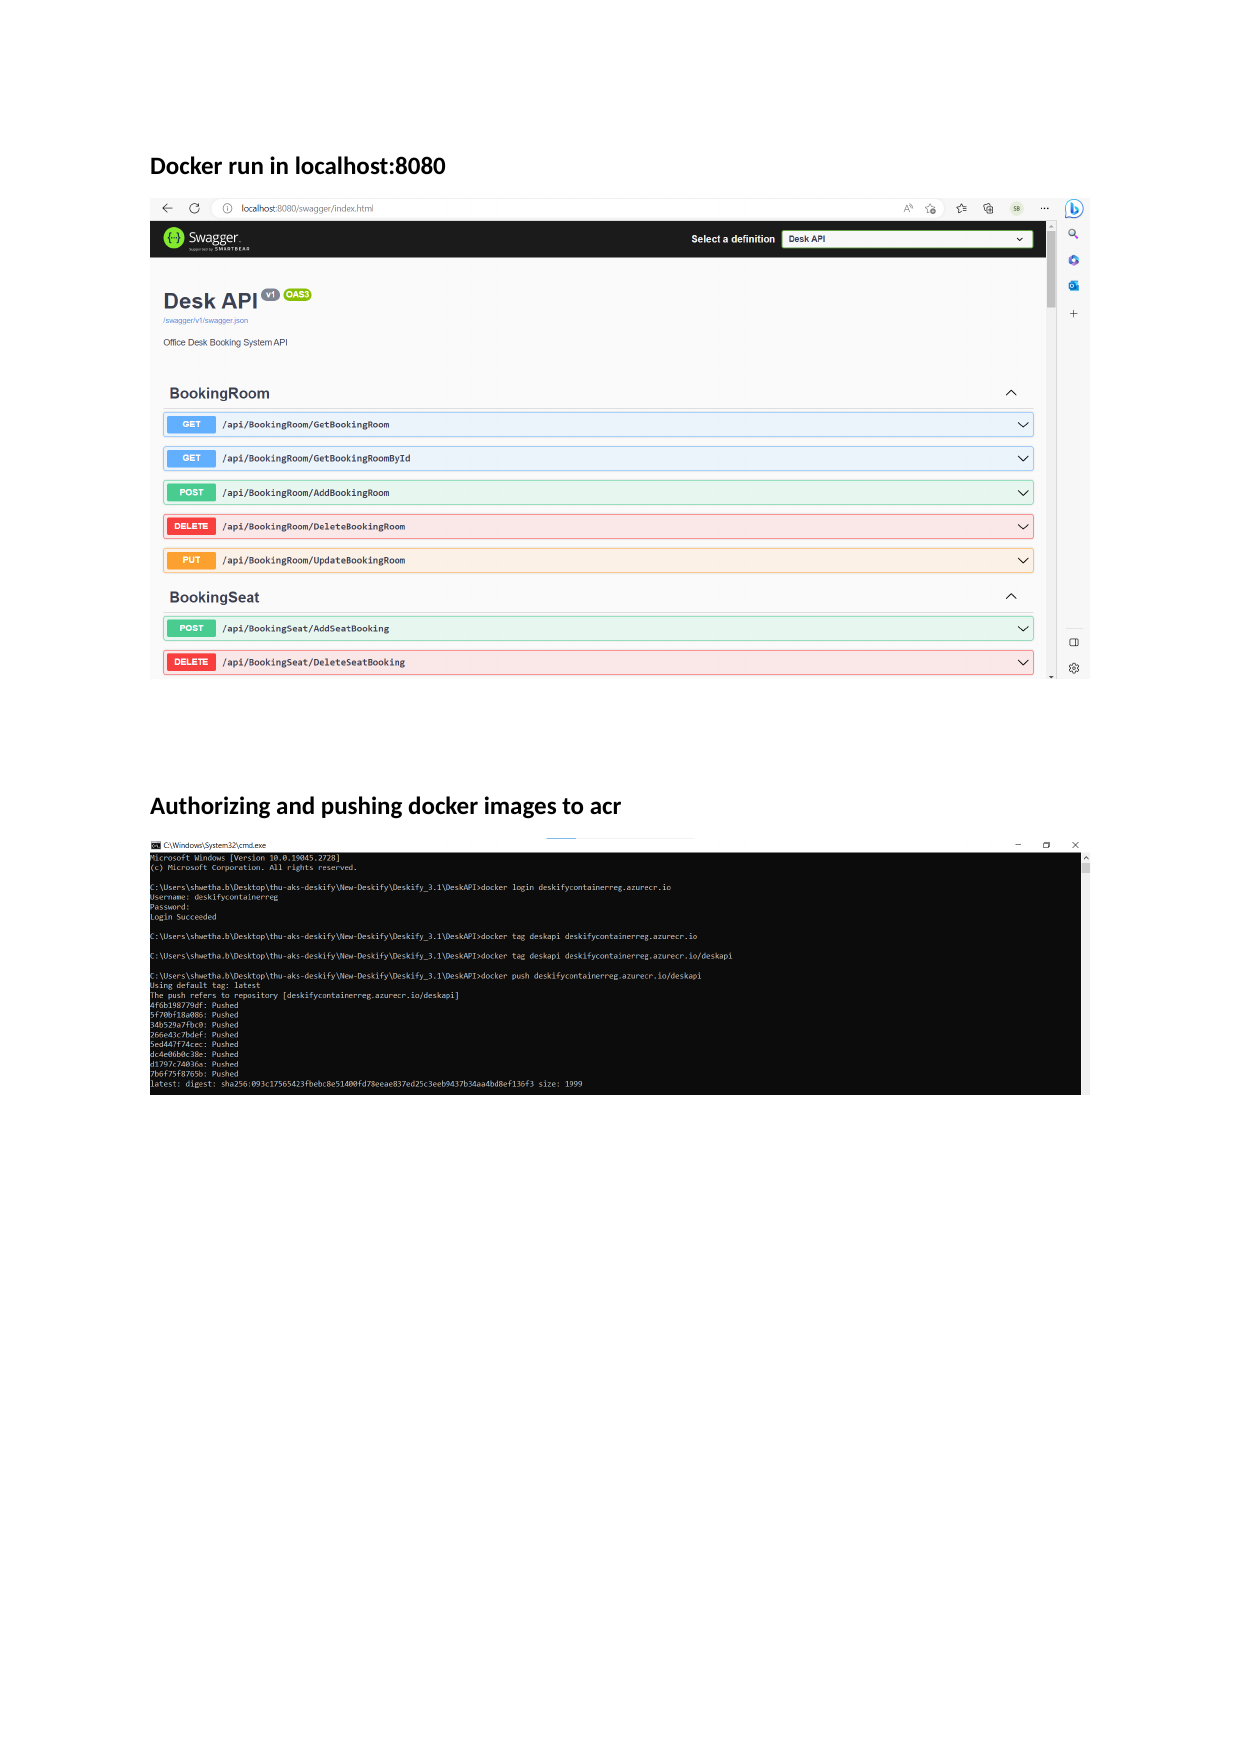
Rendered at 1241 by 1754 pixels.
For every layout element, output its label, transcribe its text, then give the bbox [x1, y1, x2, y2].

text Docker run in localhost:8080 [150, 150, 1090, 181]
text Authorizing and pushing docker images to acr [150, 791, 1090, 821]
